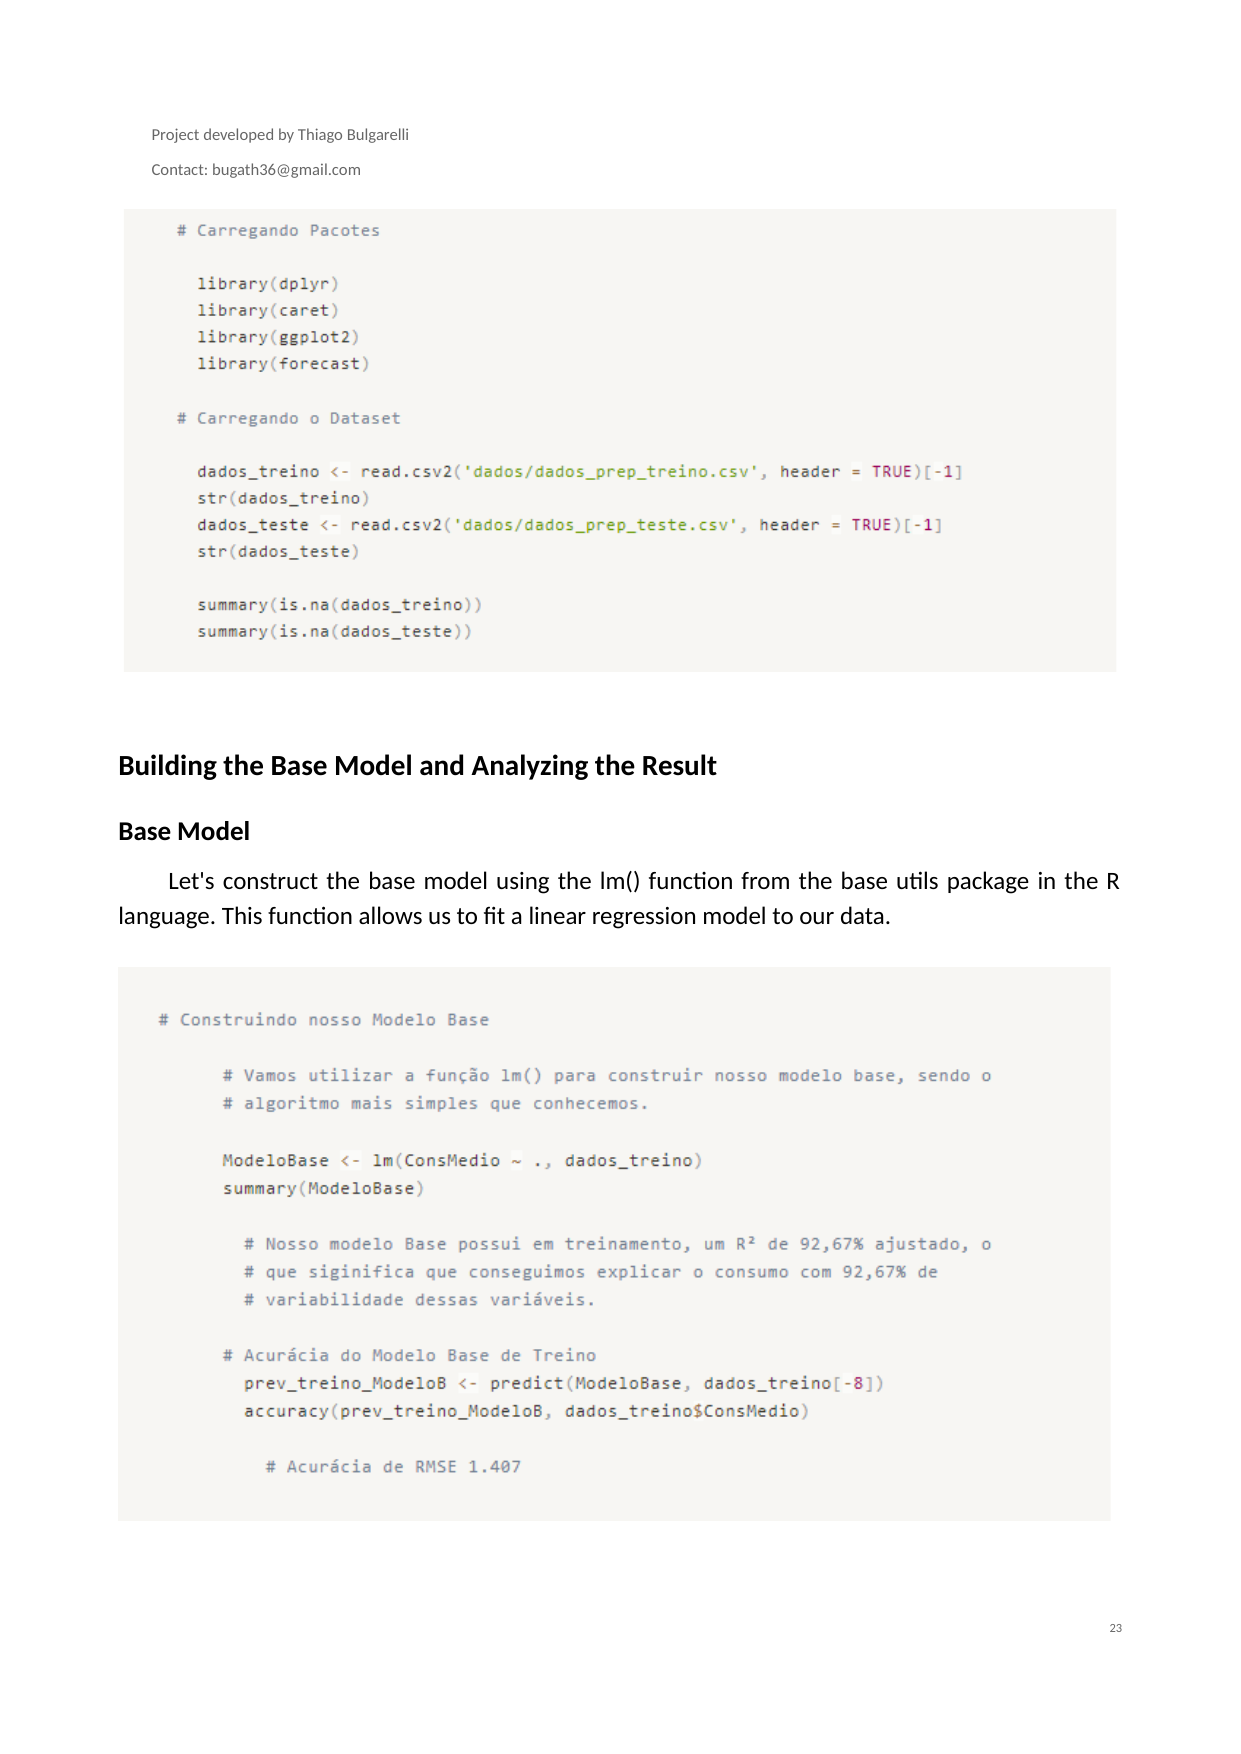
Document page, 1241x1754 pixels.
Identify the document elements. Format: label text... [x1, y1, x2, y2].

subtitle Base Model [118, 814, 1122, 848]
picture [118, 967, 1111, 1521]
picture [123, 209, 1117, 672]
text Let's construct the base model using the lm() function from the base utils package in the R language. This function allows us to fit a linear regression model to our data. [118, 865, 1122, 931]
subtitle Building the Base Model and Analyzing the Result [118, 747, 1122, 782]
